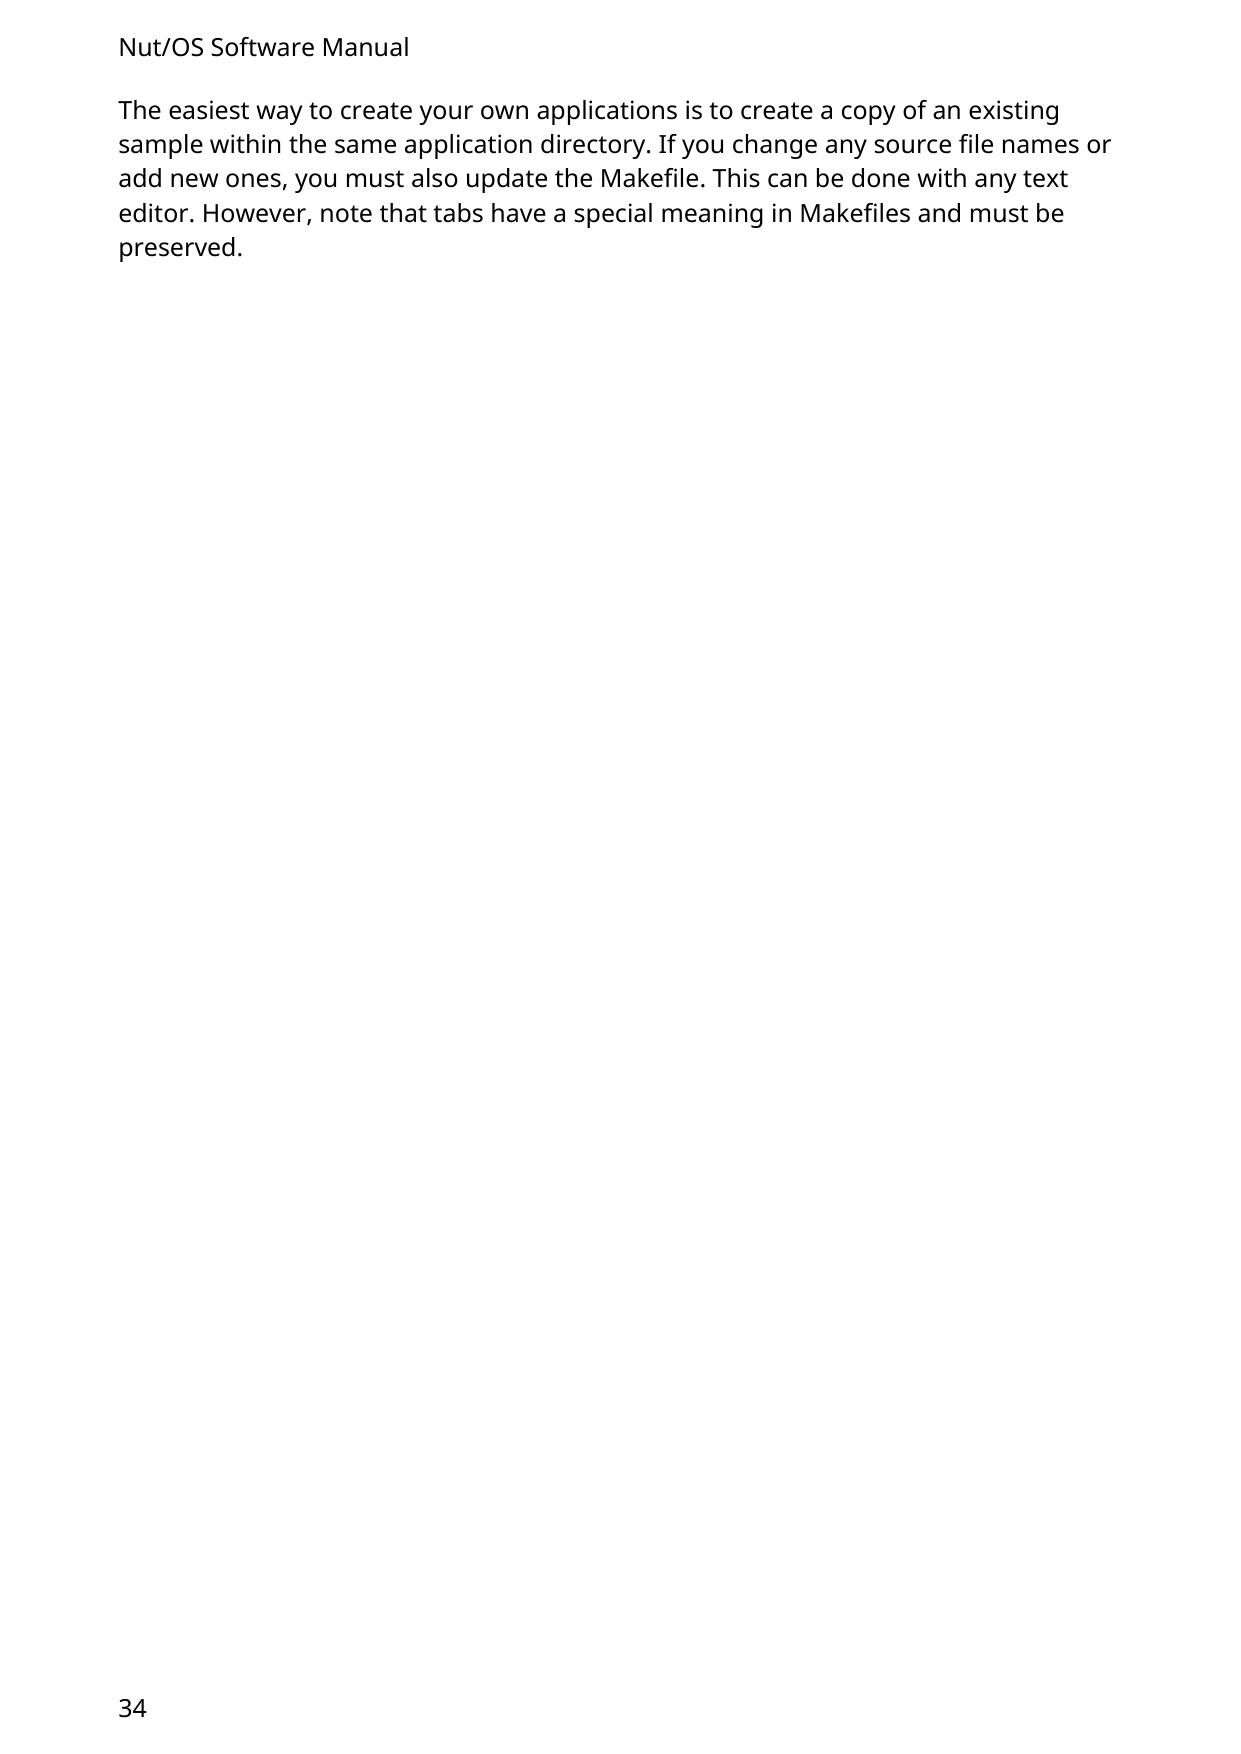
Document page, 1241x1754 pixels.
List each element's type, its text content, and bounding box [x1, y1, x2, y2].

text The easiest way to create your own applications is to create a copy of an existing sample within the same application directory. If you change any source file names or add new ones, you must also update the Makefile. This can be done with any text editor. However, note that tabs have a special meaning in Makefiles and must be preserved. [118, 93, 1122, 263]
